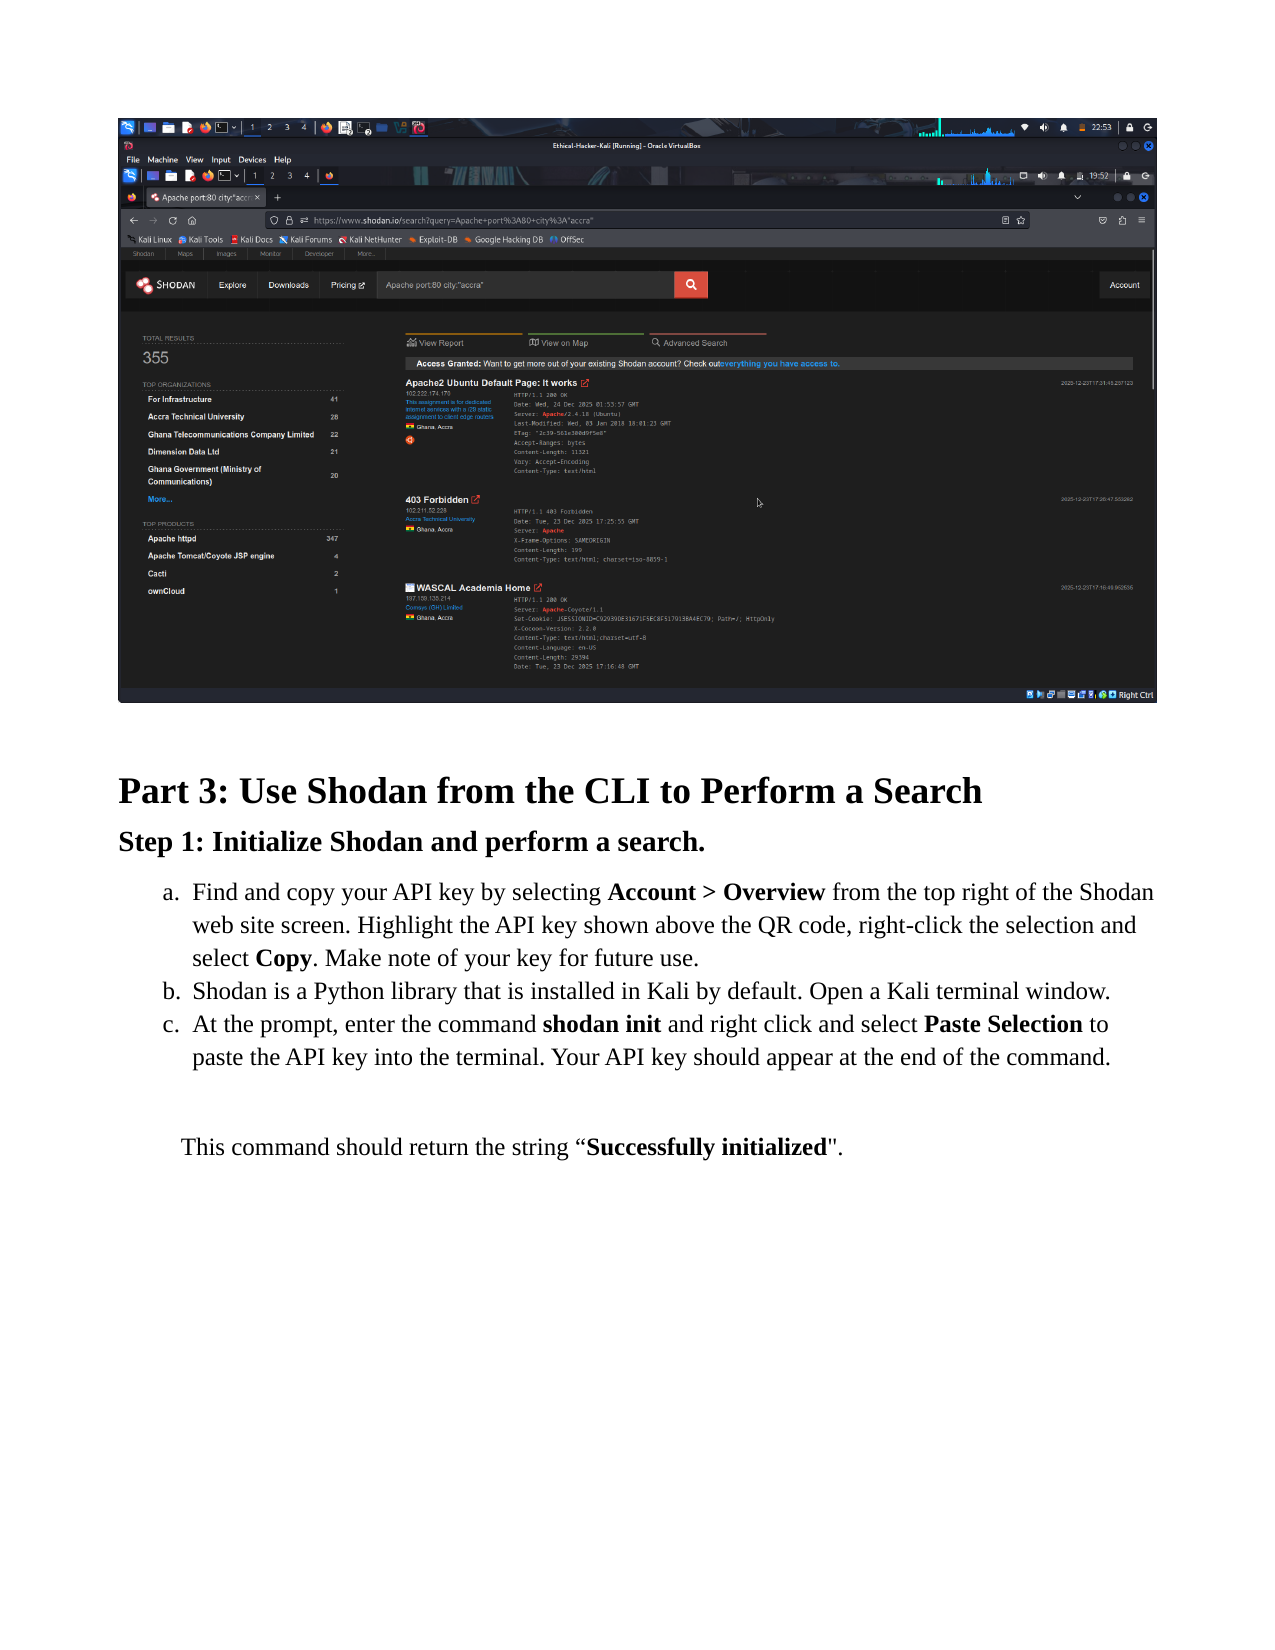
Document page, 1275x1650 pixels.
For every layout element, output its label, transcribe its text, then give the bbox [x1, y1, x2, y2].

subtitle Step 1: Initialize Shodan and perform a search. [118, 824, 1157, 858]
list Find and copy your API key by selecting Account > Overview from the top right of the Shodan web site screen. Highlight the API key shown above the QR code, right-click the selection and select Copy. Make note of your key for future use. [162, 877, 1157, 972]
list At the prompt, enter the command shodan init and right click and select Paste Selection to paste the API key into the terminal. Your API key should appear at the end of the command. [162, 1009, 1157, 1071]
picture [118, 118, 1157, 703]
text This command should return the string “Successfully initialized". [181, 1132, 1157, 1161]
subtitle Part 3: Use Shodan from the CLI to Perform a Search [118, 768, 1157, 812]
list Shodan is a Python library that is installed in Kali by default. Open a Kali terminal window. [162, 976, 1157, 1005]
